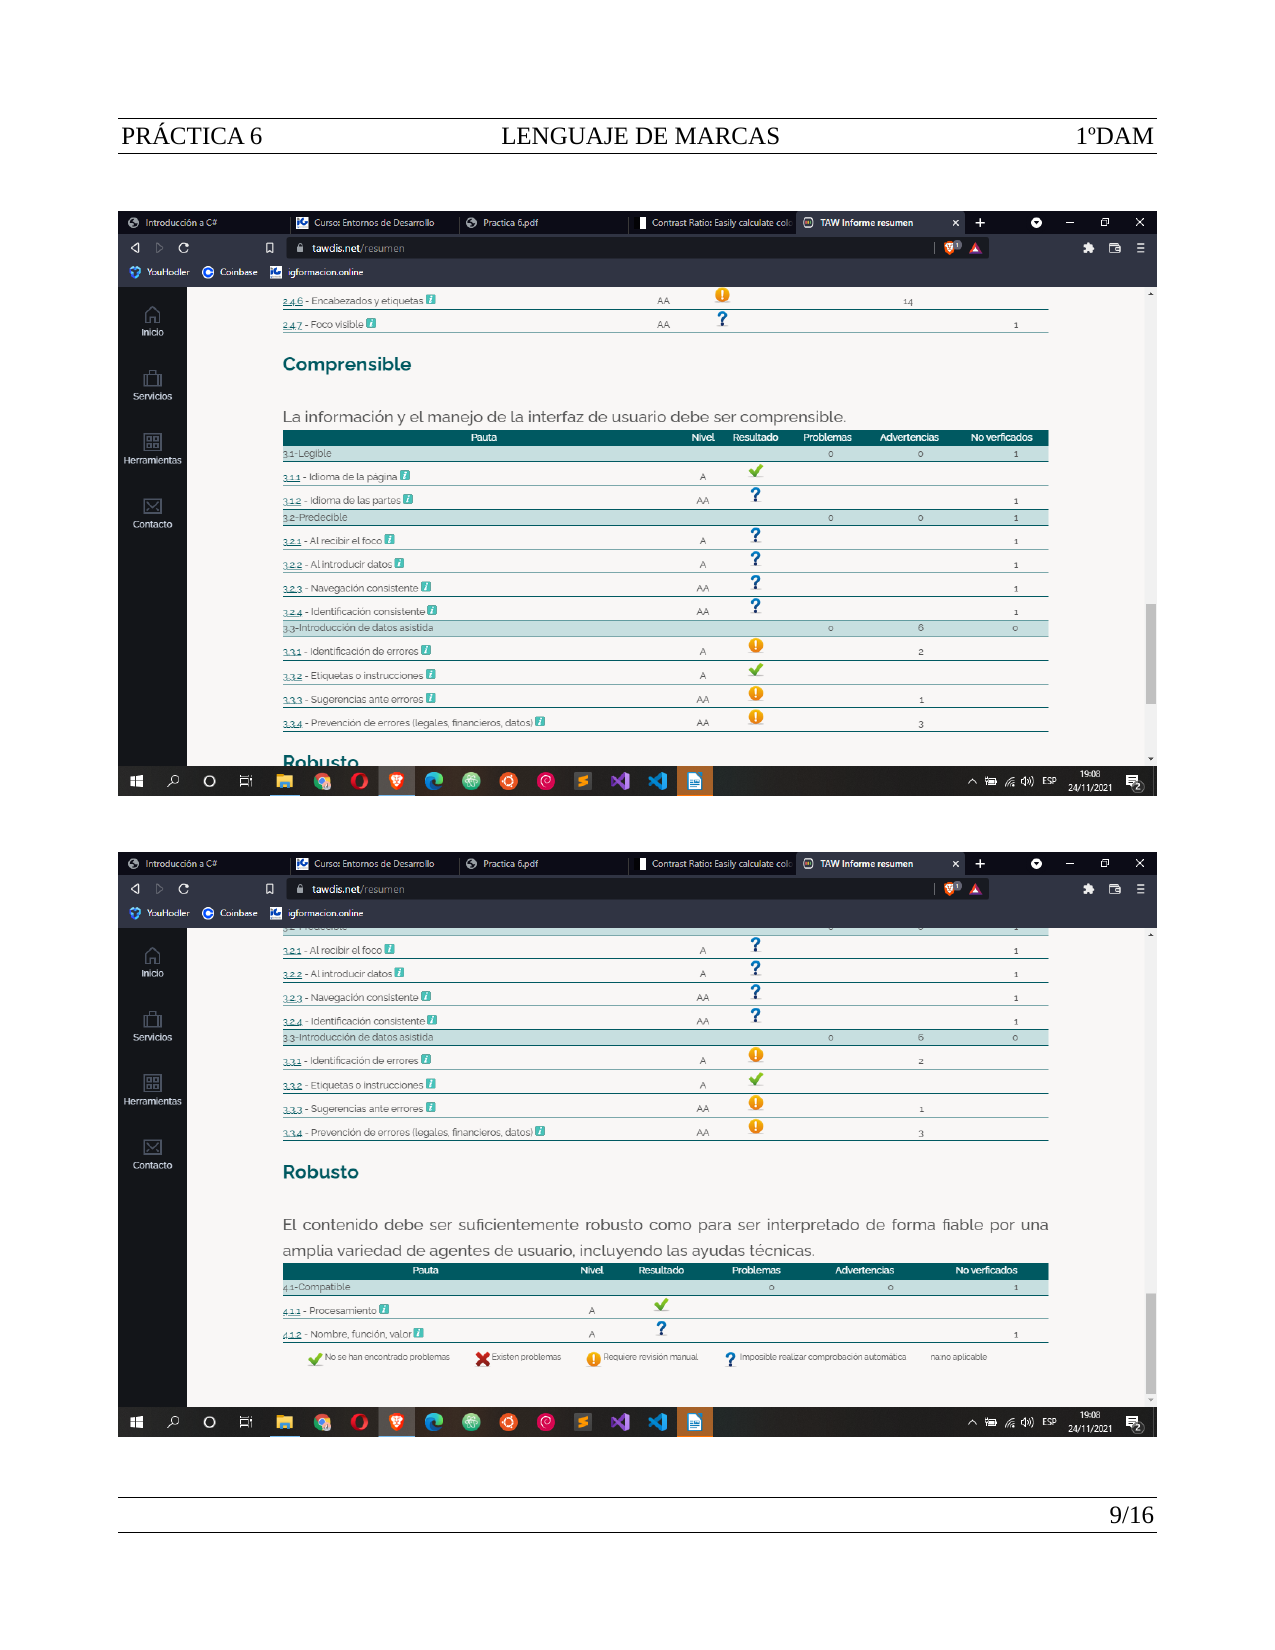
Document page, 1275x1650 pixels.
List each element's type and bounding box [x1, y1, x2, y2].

picture [118, 211, 1157, 796]
picture [118, 852, 1157, 1437]
